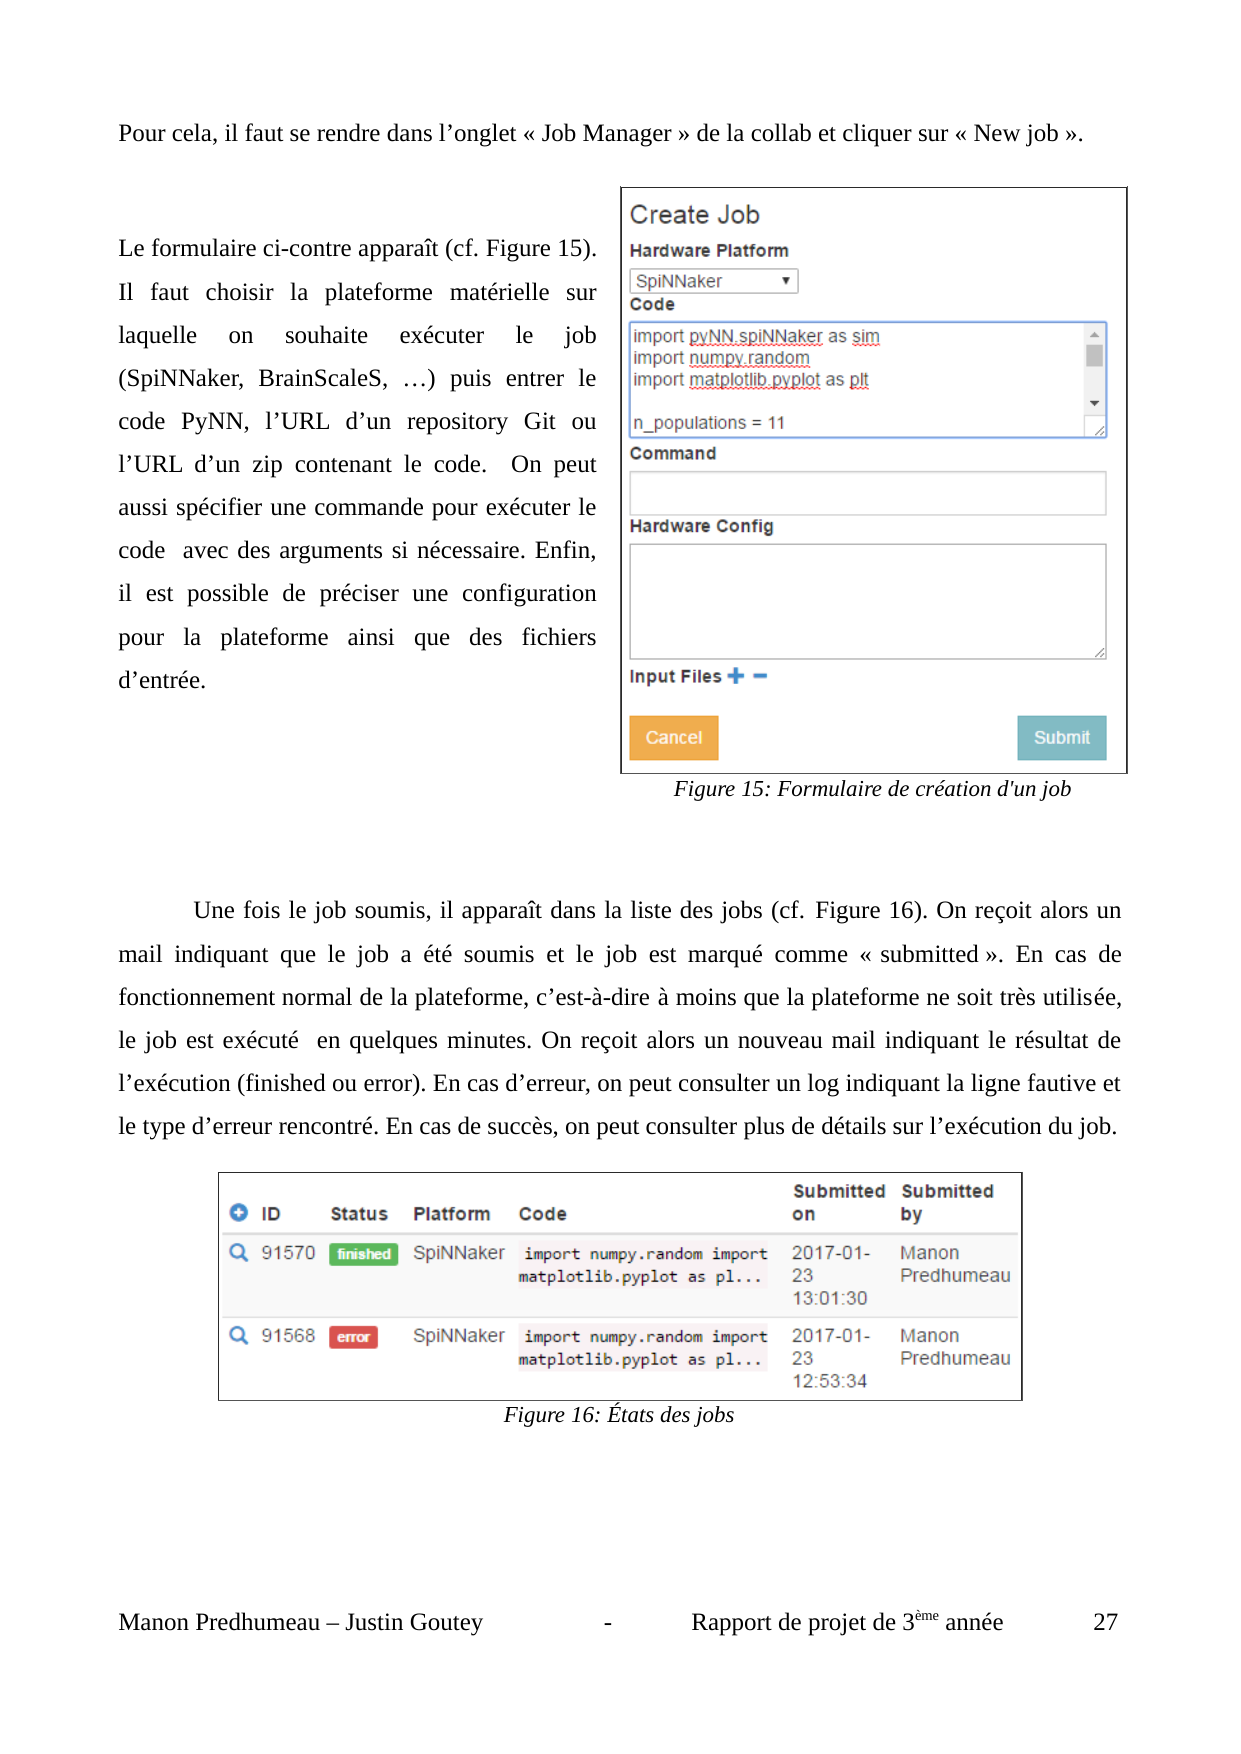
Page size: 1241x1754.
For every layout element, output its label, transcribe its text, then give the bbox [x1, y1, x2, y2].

picture [623, 189, 796, 772]
text [615, 174, 1132, 186]
text [615, 802, 1132, 818]
text Figure 16: États des jobs [218, 1401, 1022, 1427]
text [218, 1427, 1022, 1444]
text Une fois le job soumis, il apparaît dans la liste des jobs (cf. Figure 16). On reçoit alors un mail indiquant que le job a été soumis et le job est marqué comme « submitted ». En cas de fonctionnement normal de la plateforme, c’est-à-dire à moins que la plateforme ne soit très utilisée, le job est exécuté en quelques minutes. On reçoit alors un nouveau mail indiquant le résultat de l’exécution (finished ou error). En cas d’erreur, on peut consulter un log indiquant la ligne fautive et le type d’erreur rencontré. En cas de succès, on peut consulter plus de détails sur l’exécution du job. [118, 896, 1122, 1140]
text Figure 15: Formulaire de création d'un job [615, 186, 1132, 802]
text Le formulaire ci-contre apparaît (cf. Figure 15). Il faut choisir la plateforme matérielle sur laquelle on souhaite exécuter le job (SpiNNaker, BrainScaleS, …) puis entrer le code PyNN, l’URL d’un repository Git ou l’URL d’un zip contenant le code. On peut aussi spécifier une commande pour exécuter le code avec des arguments si nécessaire. Enfin, il est possible de préciser une configuration pour la plateforme ainsi que des fichiers d’entrée. [118, 233, 615, 693]
text Pour cela, il faut se rendre dans l’onglet « Job Manager » de la collab et cliquer sur « New job ». [118, 118, 1122, 147]
picture [221, 1174, 1020, 1399]
